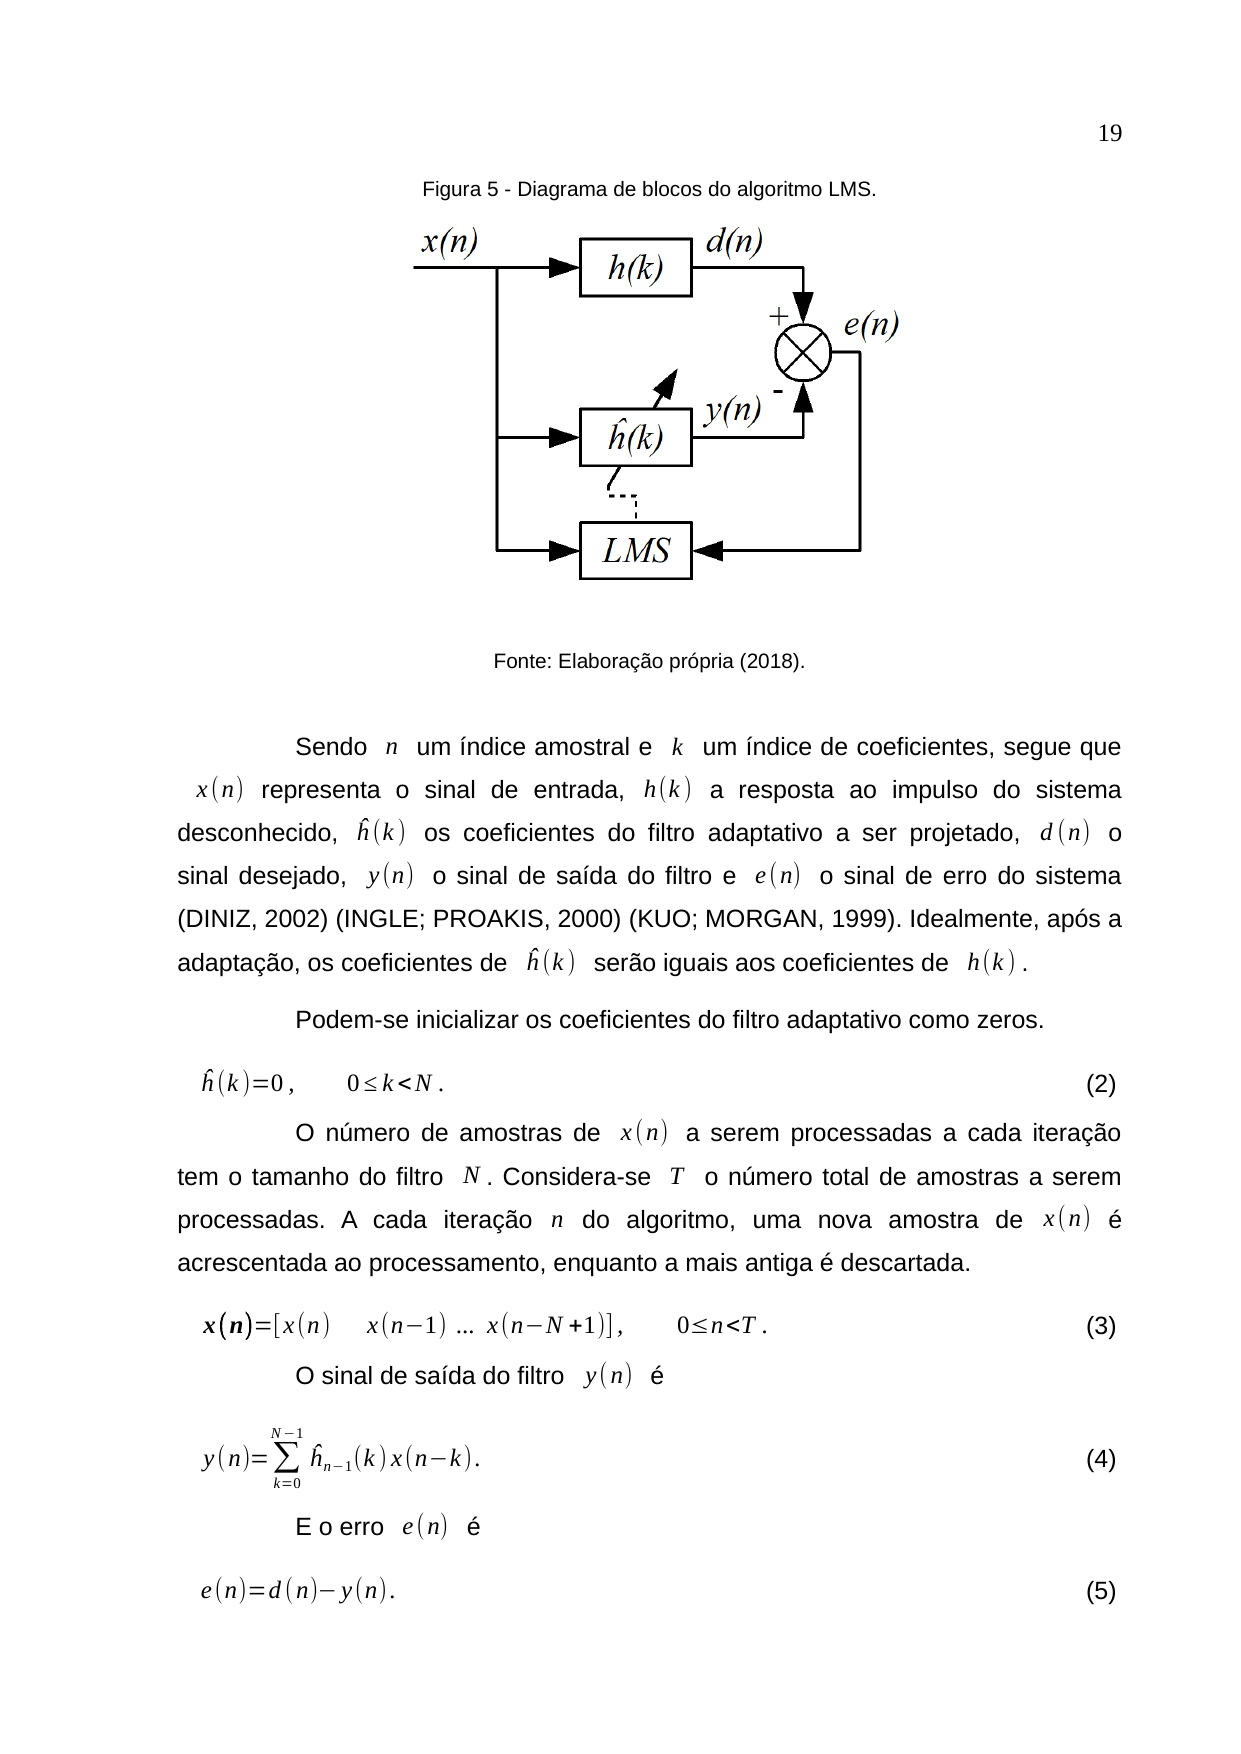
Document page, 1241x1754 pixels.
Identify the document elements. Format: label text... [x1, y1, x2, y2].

table_cell [177, 201, 1122, 637]
table_header (2) [1017, 1063, 1122, 1118]
table_header [177, 1419, 1017, 1512]
table_cell Fonte: Elaboração própria (2018). [177, 637, 1122, 732]
text E o erroé [177, 1512, 1122, 1541]
table_header (5) [1017, 1570, 1122, 1625]
table_header (4) [1017, 1419, 1122, 1512]
text O número de amostras dea serem processadas a cada iteração tem o tamanho do filtro. Considera-seo número total de amostras a serem processadas. A cada iteraçãodo algoritmo, uma nova amostra deé acrescentada ao processamento, enquanto a mais antiga é descartada. [177, 1118, 1122, 1276]
table_header (3) [1017, 1306, 1122, 1361]
text O sinal de saída do filtroé [177, 1361, 1122, 1389]
table_header [177, 1570, 1017, 1625]
table_header Diagrama de blocos do algoritmo LMS. [177, 177, 1122, 201]
picture [387, 201, 912, 597]
text Podem-se inicializar os coeficientes do filtro adaptativo como zeros. [177, 1005, 1122, 1034]
table_header [177, 1063, 1017, 1118]
text Sendoum índice amostral eum índice de coeficientes, segue que representa o sinal de entrada,a resposta ao impulso do sistema desconhecido,os coeficientes do filtro adaptativo a ser projetado,o sinal desejado,o sinal de saída do filtro eo sinal de erro do sistema (DINIZ, 2002) (INGLE; PROAKIS, 2000) (KUO; MORGAN, 1999). Idealmente, após a adaptação, os coeficientes deserão iguais aos coeficientes de. [177, 732, 1122, 976]
table_header [177, 1306, 1017, 1361]
